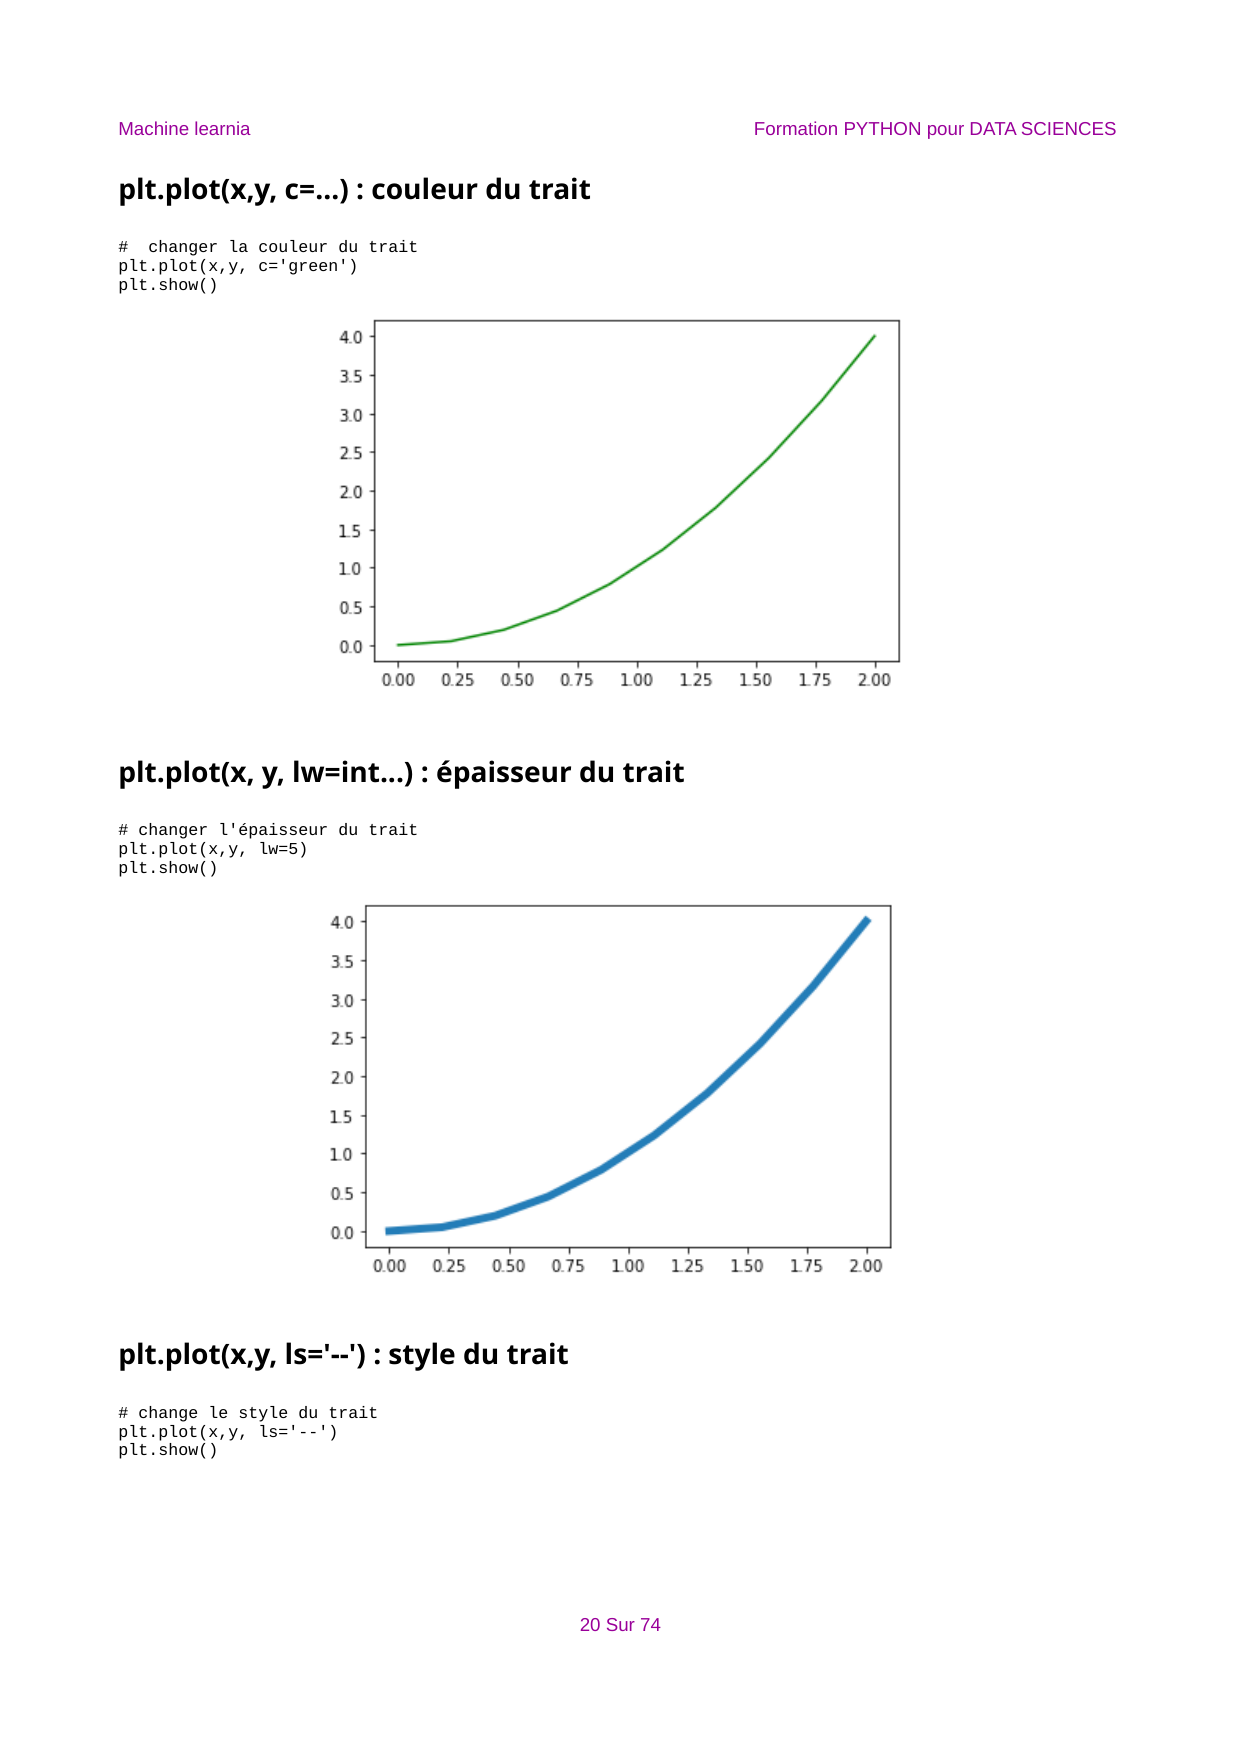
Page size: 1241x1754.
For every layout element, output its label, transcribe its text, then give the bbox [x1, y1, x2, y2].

subtitle plt.plot(x,y, ls='--') : style du trait [118, 1334, 1122, 1373]
text # changer l'épaisseur du trait [118, 822, 1122, 840]
text # change le style du trait [118, 1404, 1122, 1423]
text plt.show() [118, 277, 1122, 295]
subtitle plt.plot(x, y, lw=int...) : épaisseur du trait [118, 752, 1122, 790]
text plt.show() [118, 1442, 1122, 1461]
subtitle plt.plot(x,y, c=...) : couleur du trait [118, 169, 1122, 207]
picture [310, 314, 930, 708]
text plt.plot(x,y, c='green') [118, 258, 1122, 277]
text plt.plot(x,y, lw=5) [118, 840, 1122, 859]
picture [320, 897, 920, 1291]
text # changer la couleur du trait [118, 239, 1122, 258]
text plt.show() [118, 859, 1122, 878]
text plt.plot(x,y, ls='--') [118, 1423, 1122, 1442]
